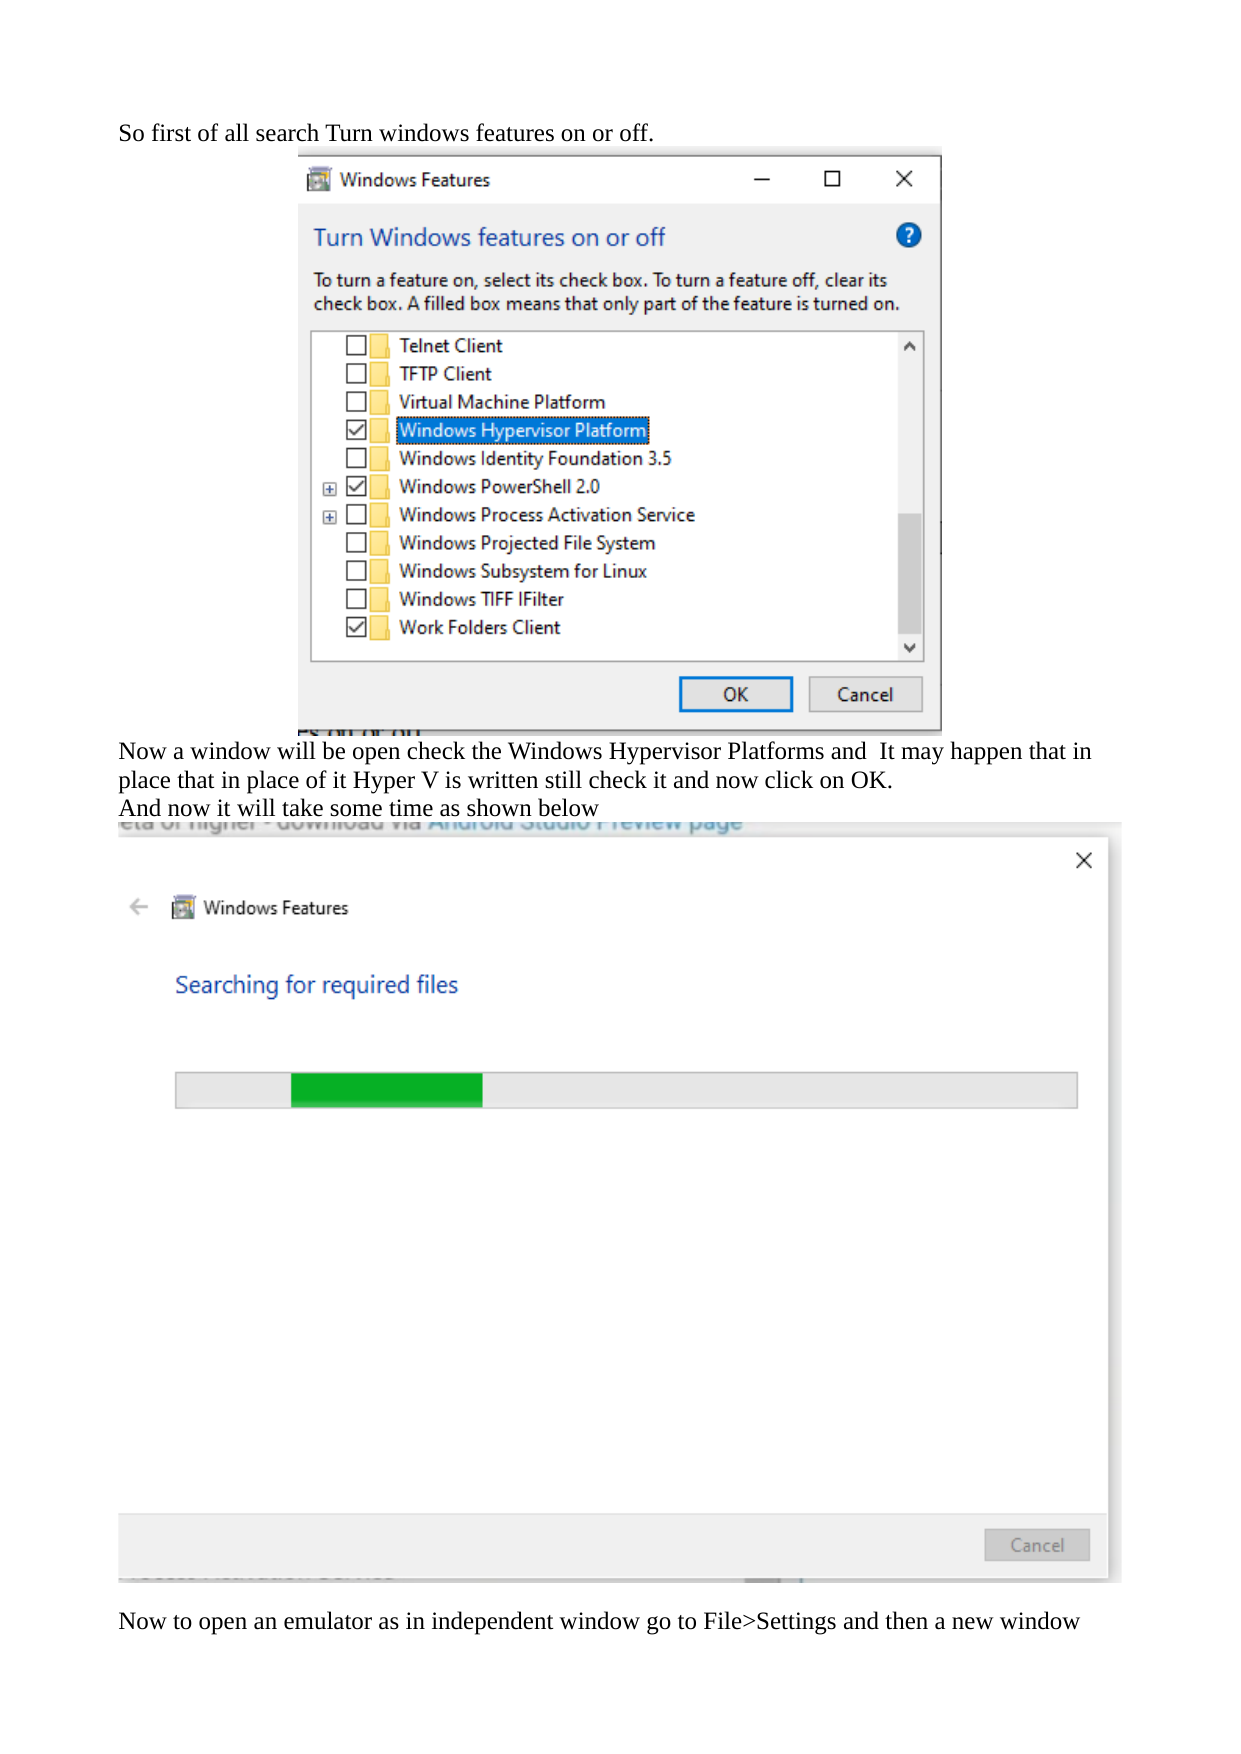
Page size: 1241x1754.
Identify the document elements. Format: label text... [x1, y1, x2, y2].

text Now a window will be open check the Windows Hypervisor Platforms and It may happen that in place that in place of it Hyper V is written still check it and now click on OK. [118, 147, 1122, 793]
text And now it will take some time as shown below [118, 793, 1122, 822]
picture [118, 822, 1122, 1583]
text Now to open an emulator as in independent window go to File>Settings and then a new window [118, 1606, 1122, 1635]
picture [298, 146, 942, 736]
text So first of all search Turn windows features on or off. [118, 118, 1122, 147]
